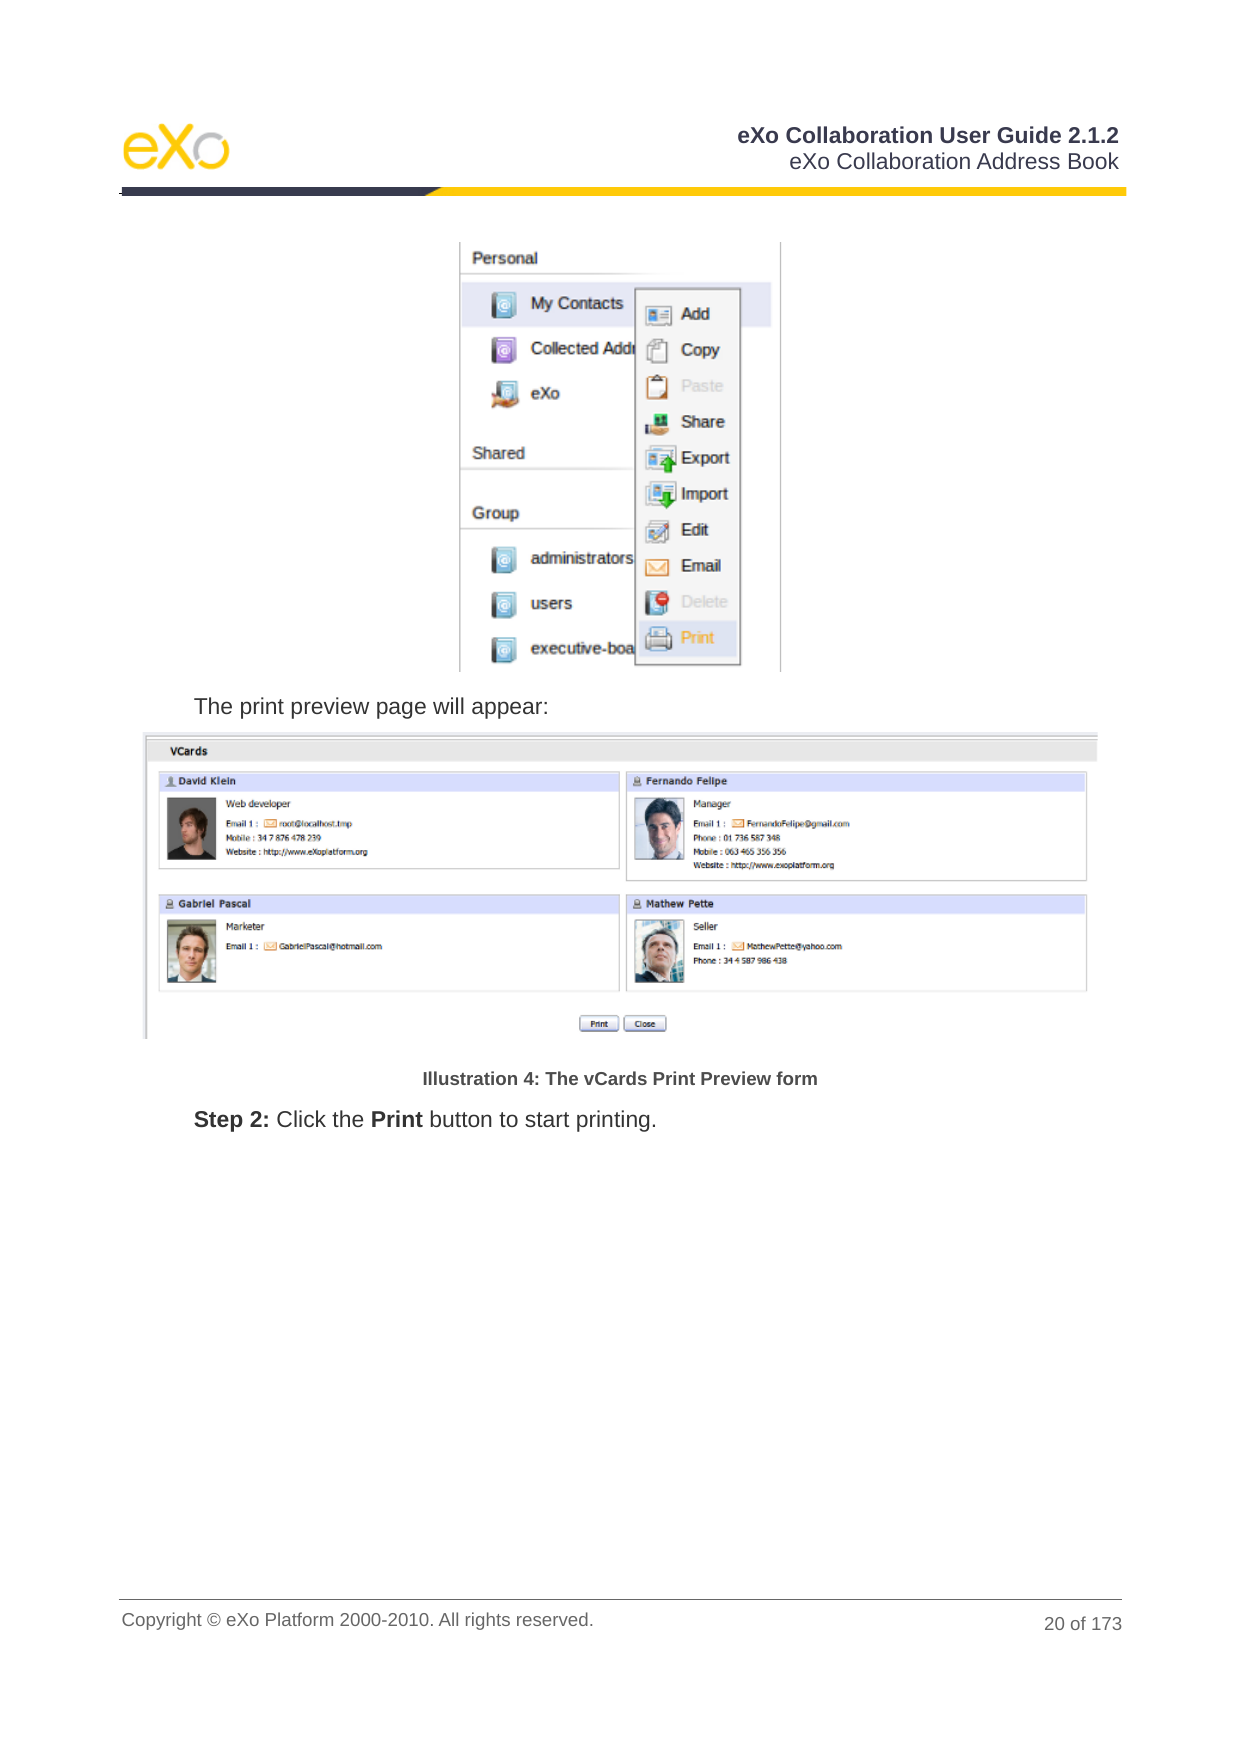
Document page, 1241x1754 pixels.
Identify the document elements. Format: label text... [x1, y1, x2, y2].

list The print preview page will appear: [156, 223, 1122, 719]
list Step 2: Click the Print button to start printing. [143, 732, 1122, 1133]
picture [121, 187, 1127, 196]
list Illustration 4: The vCards Print Preview form [143, 1039, 1098, 1089]
picture [142, 732, 1098, 1039]
picture [459, 242, 782, 672]
picture [123, 123, 230, 170]
